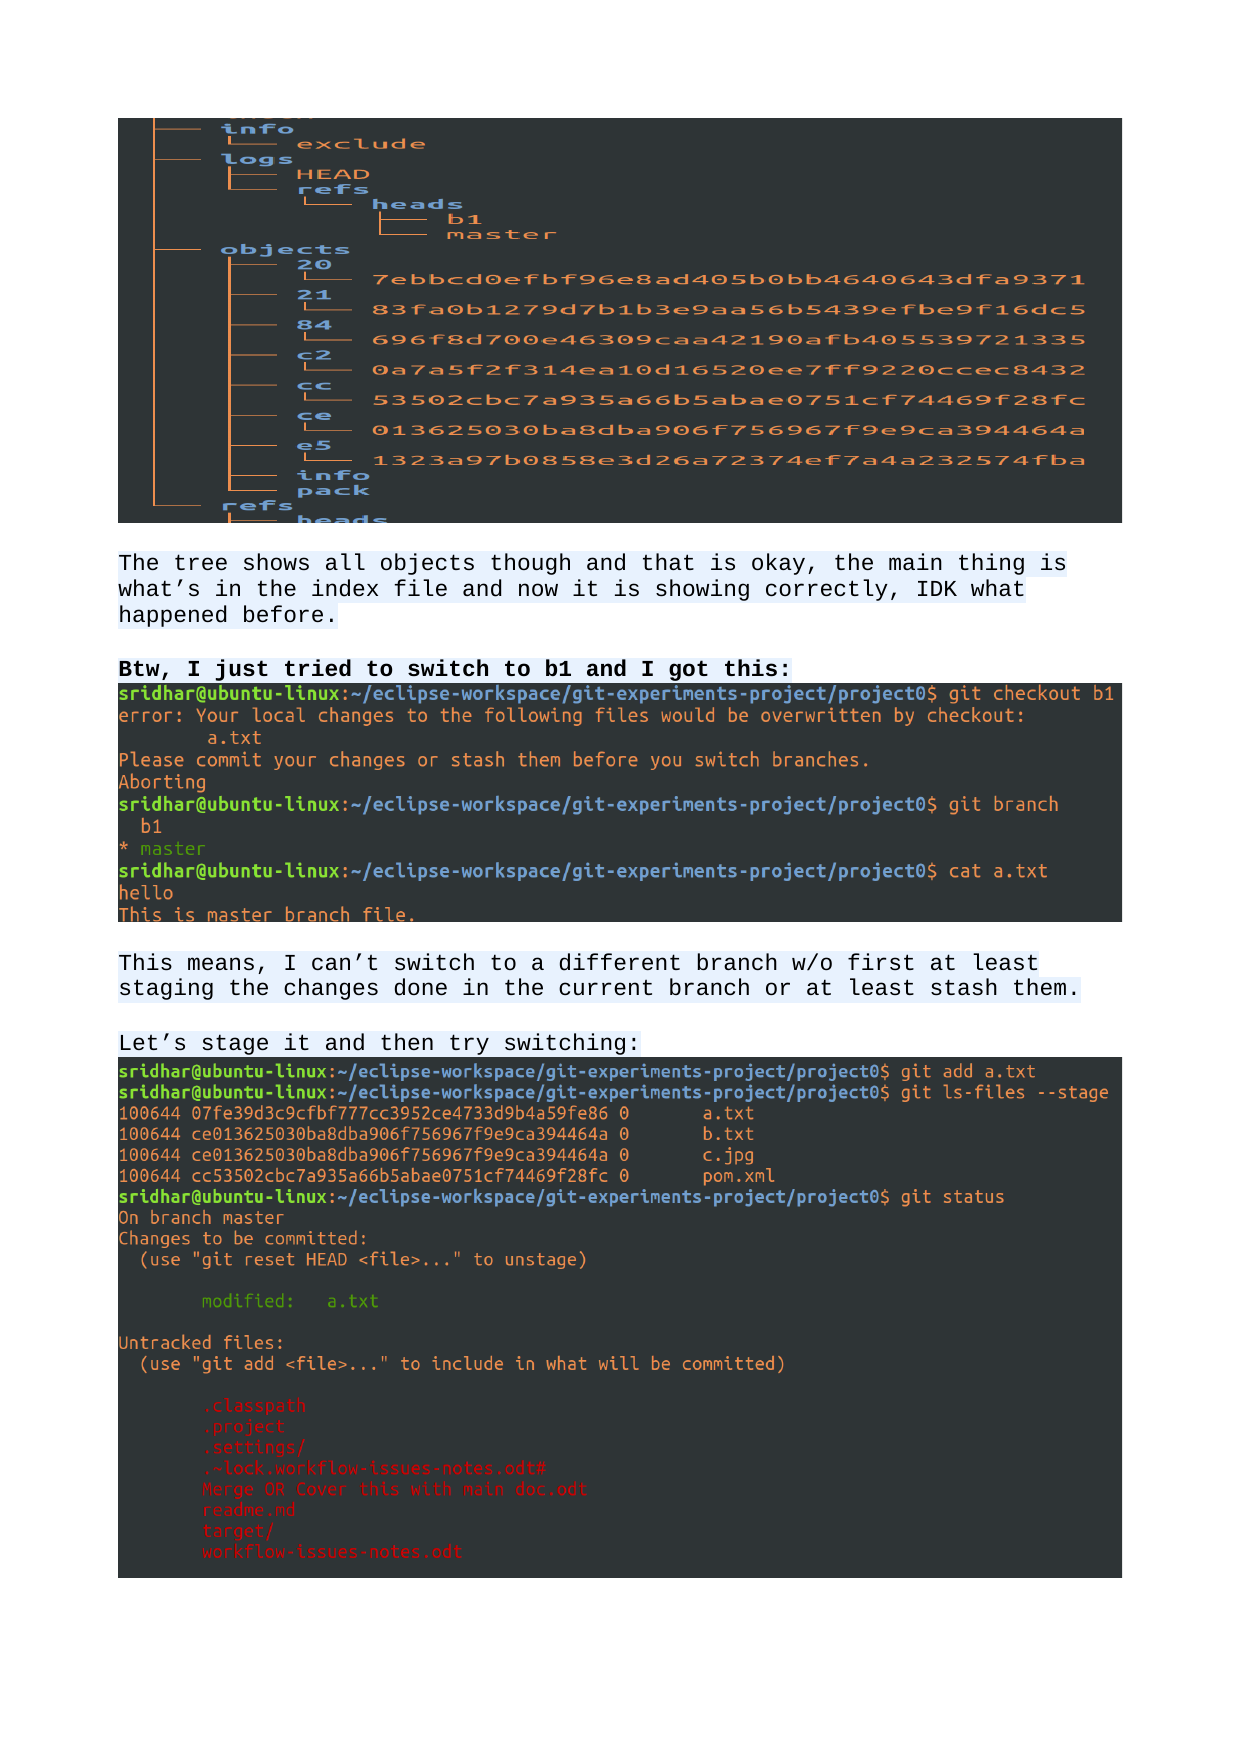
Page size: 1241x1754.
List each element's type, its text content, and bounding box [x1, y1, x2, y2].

text This means, I can’t switch to a different branch w/o first at least staging the changes done in the current branch or at least stash them. [118, 951, 1122, 1003]
picture [118, 118, 1123, 523]
text The tree shows all objects though and that is okay, the main thing is what’s in the index file and now it is showing correctly, IDK what happened before. [118, 551, 1122, 629]
text Let’s stage it and then try switching: [118, 1031, 1122, 1057]
text Btw, I just tried to switch to b1 and I got this: [118, 658, 1122, 683]
picture [118, 683, 1123, 922]
picture [118, 1057, 1123, 1578]
